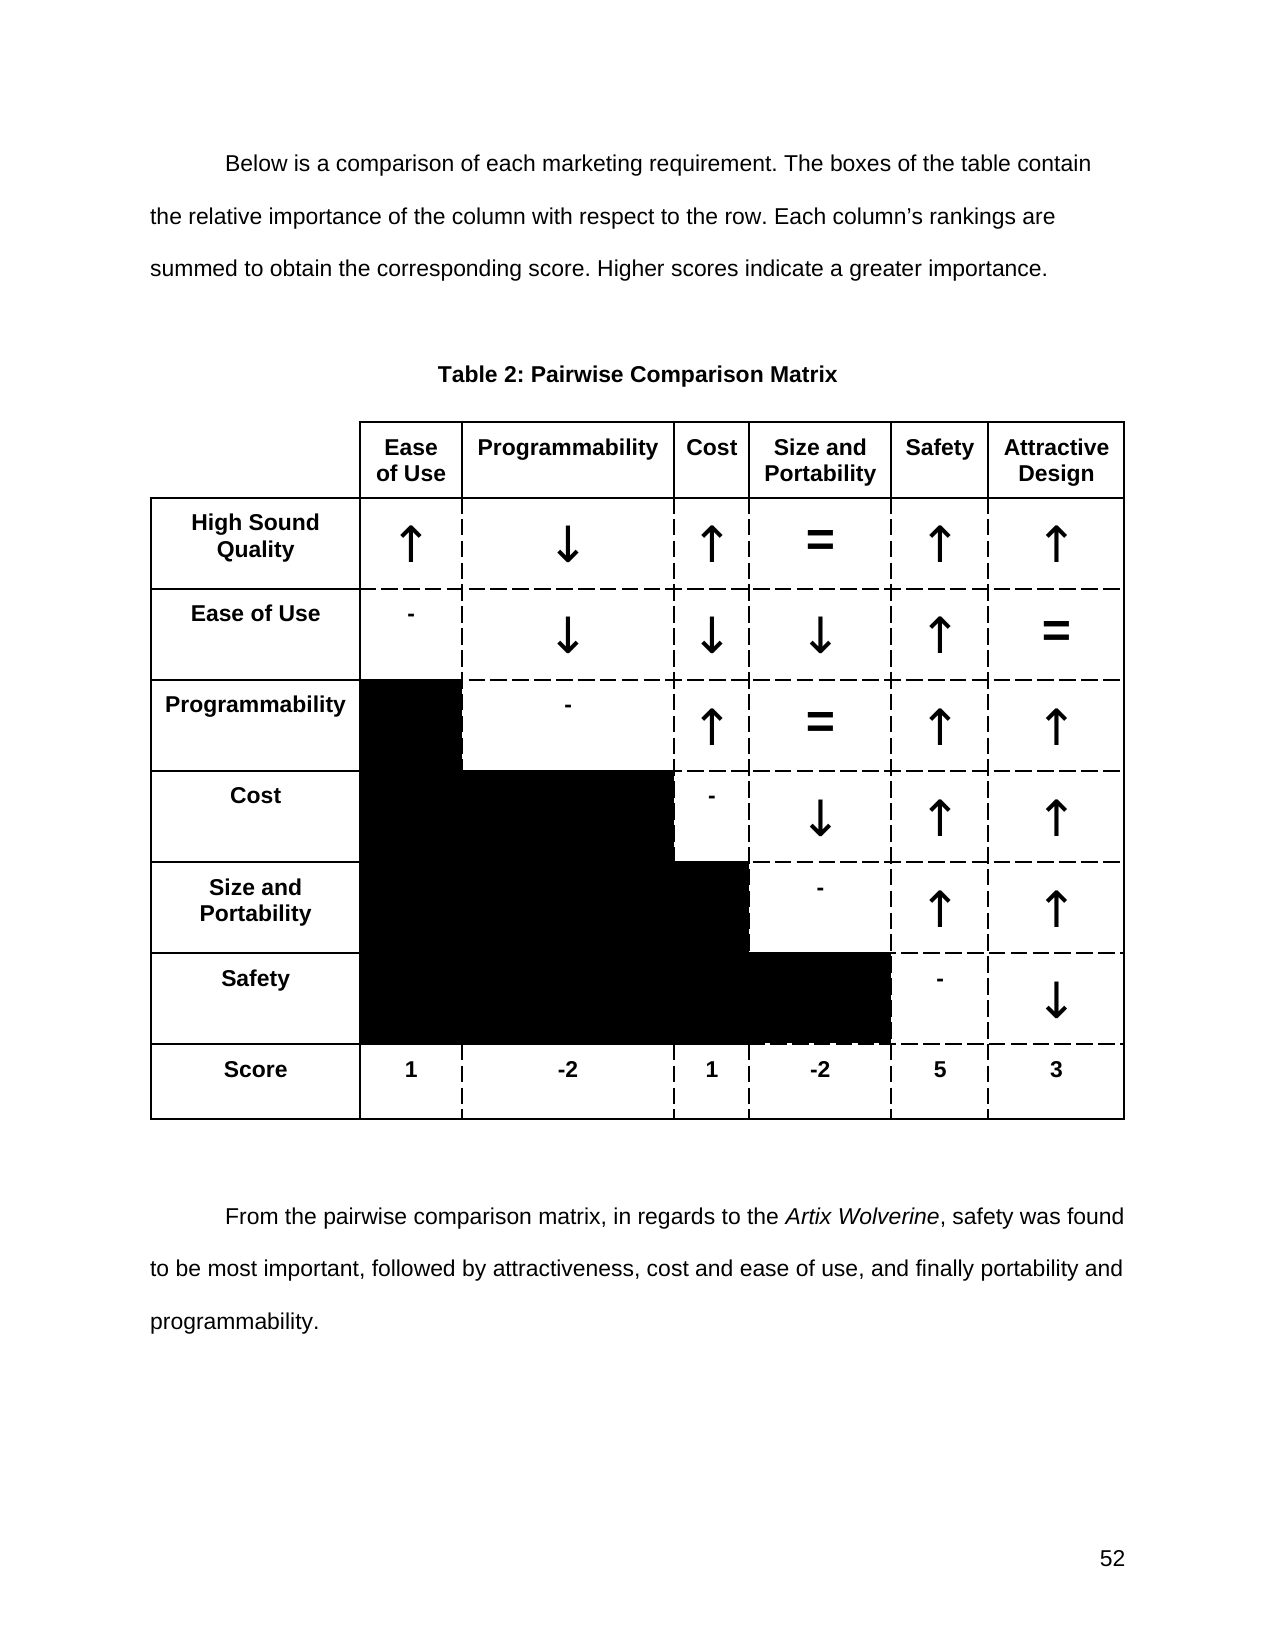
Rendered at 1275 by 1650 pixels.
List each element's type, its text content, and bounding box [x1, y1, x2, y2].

table_cell [674, 861, 749, 952]
table_cell - [462, 679, 674, 770]
table_header Safety [892, 423, 987, 497]
table_cell ↓ [462, 499, 674, 588]
table_cell = [749, 499, 891, 588]
table_cell -2 [462, 1045, 674, 1118]
table_cell 3 [988, 1043, 1123, 1118]
table_cell ↑ [891, 679, 988, 770]
table_header Ease of Use [361, 423, 461, 497]
table_cell Safety [152, 954, 359, 1043]
table_cell 1 [361, 1045, 462, 1118]
table_cell [361, 954, 462, 1043]
table_cell ↑ [891, 770, 988, 861]
table_cell ↑ [361, 499, 462, 588]
table_cell ↑ [674, 679, 749, 770]
table_cell ↑ [674, 499, 749, 588]
table_cell ↑ [988, 861, 1123, 952]
table_cell - [891, 952, 988, 1043]
table_cell [361, 861, 462, 952]
table_cell [749, 952, 891, 1043]
table_cell 1 [674, 1045, 749, 1118]
table_header Programmability [463, 423, 673, 497]
table_header [151, 421, 359, 497]
table_cell [361, 679, 462, 770]
table_cell ↓ [988, 952, 1123, 1043]
table_cell Score [152, 1045, 359, 1118]
table_cell ↓ [749, 588, 891, 679]
table_cell Programmability [152, 681, 359, 770]
table_cell Size and Portability [152, 863, 359, 952]
table_cell [674, 954, 749, 1043]
table_cell -2 [749, 1043, 891, 1118]
table_cell 5 [891, 1043, 988, 1118]
table_cell ↑ [988, 770, 1123, 861]
table_cell [462, 770, 674, 861]
table_cell [361, 770, 462, 861]
table_header Size and Portability [750, 423, 890, 497]
table_cell ↓ [674, 588, 749, 679]
table_cell ↓ [462, 588, 674, 679]
table_cell High Sound Quality [152, 499, 359, 588]
table_cell - [749, 861, 891, 952]
text Below is a comparison of each marketing requirement. The boxes of the table contain the relative importance of the column with respect to the row. Each column’s rankings are summed to obtain the corresponding score. Higher scores indicate a greater importance. [150, 150, 1125, 282]
table_cell - [674, 770, 749, 861]
table_cell ↑ [988, 679, 1123, 770]
table_header Attractive Design [989, 423, 1123, 497]
text From the pairwise comparison matrix, in regards to the Artix Wolverine, safety was found to be most important, followed by attractiveness, cost and ease of use, and finally portability and programmability. [150, 1203, 1125, 1334]
table_cell Ease of Use [152, 590, 359, 679]
table_cell ↑ [891, 588, 988, 679]
table_cell Cost [152, 772, 359, 861]
table_cell = [749, 679, 891, 770]
table_cell ↑ [891, 861, 988, 952]
table_cell [462, 861, 674, 952]
table_cell - [361, 588, 462, 679]
table_cell [462, 954, 674, 1043]
text Table 2: Pairwise Comparison Matrix [150, 361, 1125, 387]
table_cell ↑ [988, 499, 1123, 588]
table_cell ↓ [749, 770, 891, 861]
table_cell = [988, 588, 1123, 679]
table_header Cost [675, 423, 748, 497]
table_cell ↑ [891, 499, 988, 588]
